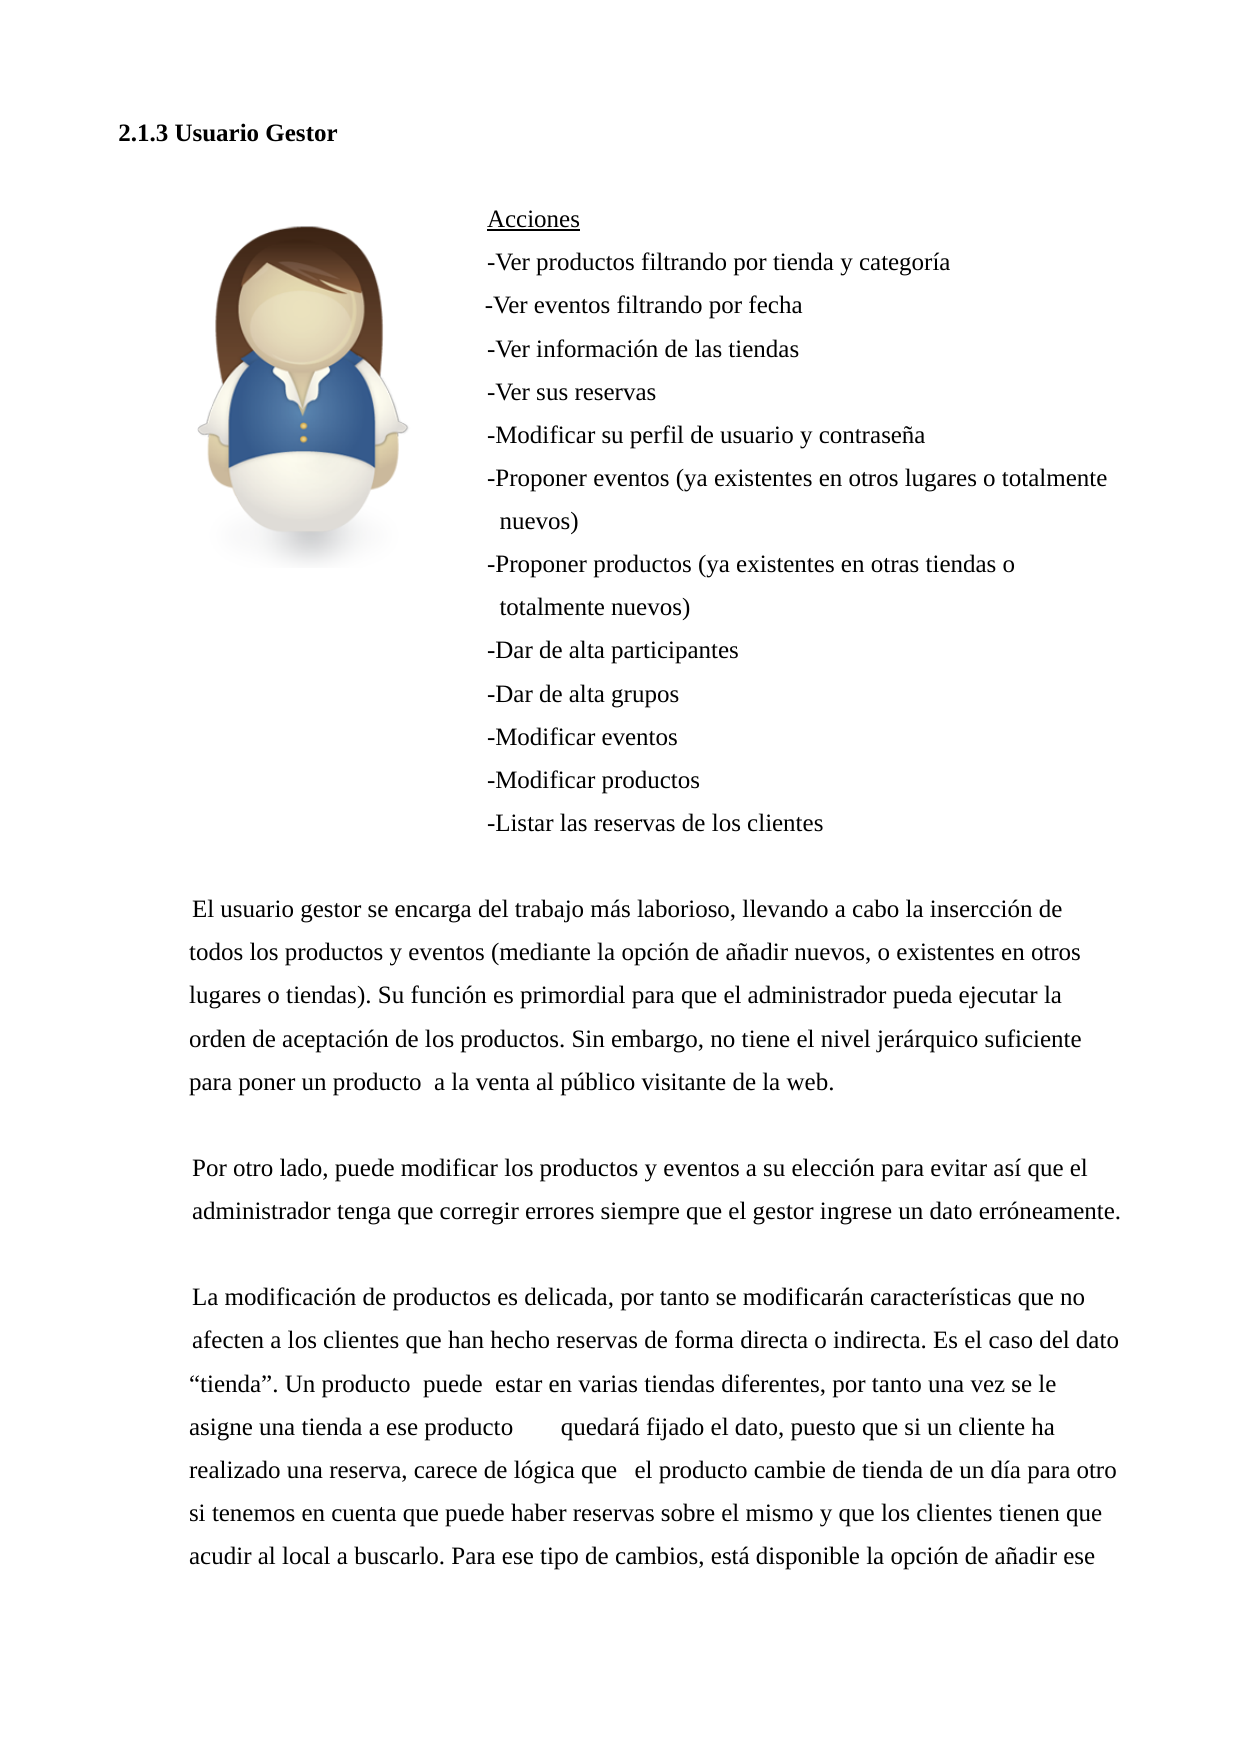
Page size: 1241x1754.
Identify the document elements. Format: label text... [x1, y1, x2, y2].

text -Proponer productos (ya existentes en otras tiendas o totalmente nuevos) [118, 549, 1122, 621]
text -Ver información de las tiendas [446, 334, 1122, 362]
text -Ver sus reservas [446, 377, 1122, 406]
text [118, 420, 167, 449]
text -Modificar productos [118, 765, 1122, 794]
text -Dar de alta participantes [118, 636, 1122, 664]
text 2.1.3 Usuario Gestor [118, 118, 1122, 147]
text -Ver eventos filtrando por fecha [478, 291, 1122, 319]
text [118, 334, 167, 362]
text Por otro lado, puede modificar los productos y eventos a su elección para evitar así que el administrador tenga que corregir errores siempre que el gestor ingrese un dato erróneamente. [189, 1153, 1122, 1225]
text -Proponer eventos (ya existentes en otros lugares o totalmente nuevos) [446, 463, 1122, 535]
text [118, 204, 167, 233]
text [118, 463, 167, 535]
text -Ver productos filtrando por tienda y categoría [446, 247, 1122, 276]
text -Listar las reservas de los clientes [118, 808, 1122, 837]
text [118, 377, 167, 406]
text -Modificar eventos [118, 722, 1122, 751]
picture [167, 203, 446, 568]
text El usuario gestor se encarga del trabajo más laborioso, llevando a cabo la insercción de todos los productos y eventos (mediante la opción de añadir nuevos, o existentes en otros lugares o tiendas). Su función es primordial para que el administrador pueda ejecutar la orden de aceptación de los productos. Sin embargo, no tiene el nivel jerárquico suficiente para poner un producto a la venta al público visitante de la web. [189, 894, 1122, 1096]
text La modificación de productos es delicada, por tanto se modificarán características que no afecten a los clientes que han hecho reservas de forma directa o indirecta. Es el caso del dato “tienda”. Un producto puede estar en varias tiendas diferentes, por tanto una vez se le asigne una tienda a ese producto quedará fijado el dato, puesto que si un cliente ha realizado una reserva, carece de lógica que el producto cambie de tienda de un día para otro si tenemos en cuenta que puede haber reservas sobre el mismo y que los clientes tienen que acudir al local a buscarlo. Para ese tipo de cambios, está disponible la opción de añadir ese [189, 1282, 1122, 1570]
text Acciones [446, 204, 1122, 233]
text -Modificar su perfil de usuario y contraseña [446, 420, 1122, 449]
text -Dar de alta grupos [118, 679, 1122, 707]
